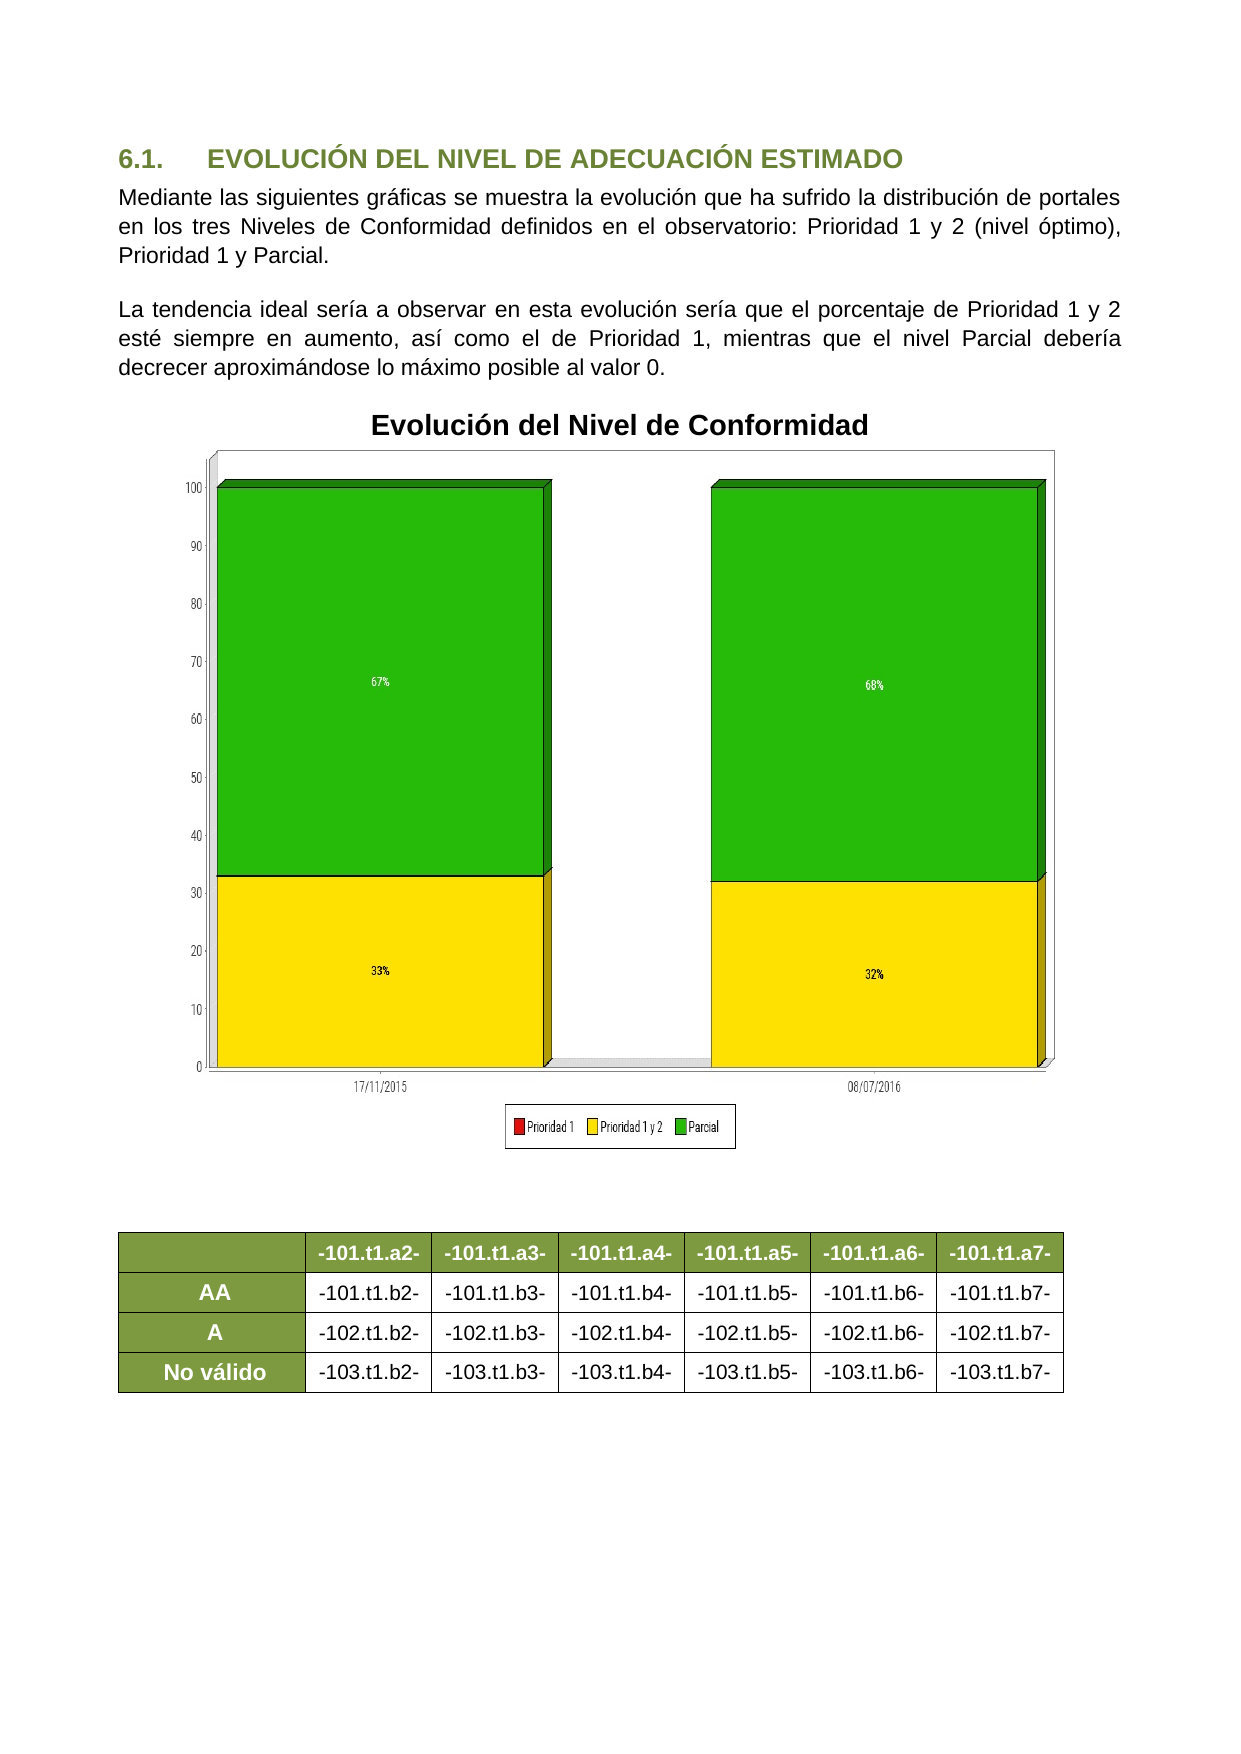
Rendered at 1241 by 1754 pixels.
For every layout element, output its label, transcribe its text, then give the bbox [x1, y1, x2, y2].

table_header -101.t1.a5- [685, 1233, 810, 1272]
table_header -101.t1.a6- [811, 1233, 936, 1272]
table_cell -102.t1.b3- [432, 1313, 558, 1352]
table_cell -102.t1.b4- [559, 1313, 684, 1352]
table_header [119, 1233, 305, 1272]
table_header -101.t1.a2- [306, 1233, 431, 1272]
table_cell No válido [119, 1353, 305, 1392]
table_header -101.t1.a4- [559, 1233, 684, 1272]
table_cell -101.t1.b5- [685, 1273, 810, 1312]
table_cell -103.t1.b4- [559, 1353, 684, 1392]
table_cell -103.t1.b6- [811, 1353, 936, 1392]
table_cell -102.t1.b2- [306, 1313, 431, 1352]
table_cell -101.t1.b3- [432, 1273, 558, 1312]
picture [178, 441, 1062, 1151]
table_cell -101.t1.b7- [937, 1273, 1063, 1312]
table_cell -103.t1.b7- [937, 1353, 1063, 1392]
table_cell AA [119, 1273, 305, 1312]
table_header -101.t1.a3- [432, 1233, 558, 1272]
table_cell -101.t1.b6- [811, 1273, 936, 1312]
subtitle Evolución del Nivel de adecuación estimado [118, 143, 1122, 174]
table_cell A [119, 1313, 305, 1352]
table_cell -102.t1.b7- [937, 1313, 1063, 1352]
text La tendencia ideal sería a observar en esta evolución sería que el porcentaje de Prioridad 1 y 2 esté siempre en aumento, así como el de Prioridad 1, mientras que el nivel Parcial debería decrecer aproximándose lo máximo posible al valor 0. [118, 296, 1122, 380]
text Mediante las siguientes gráficas se muestra la evolución que ha sufrido la distribución de portales en los tres Niveles de Conformidad definidos en el observatorio: Prioridad 1 y 2 (nivel óptimo), Prioridad 1 y Parcial. [118, 184, 1122, 268]
table_header -101.t1.a7- [937, 1233, 1063, 1272]
table_cell -103.t1.b2- [306, 1353, 431, 1392]
table_cell -102.t1.b6- [811, 1313, 936, 1352]
table_cell -103.t1.b5- [685, 1353, 810, 1392]
table_cell -101.t1.b4- [559, 1273, 684, 1312]
text Evolución del Nivel de Conformidad [118, 407, 1122, 441]
table_cell -102.t1.b5- [685, 1313, 810, 1352]
table_cell -101.t1.b2- [306, 1273, 431, 1312]
table_cell -103.t1.b3- [432, 1353, 558, 1392]
